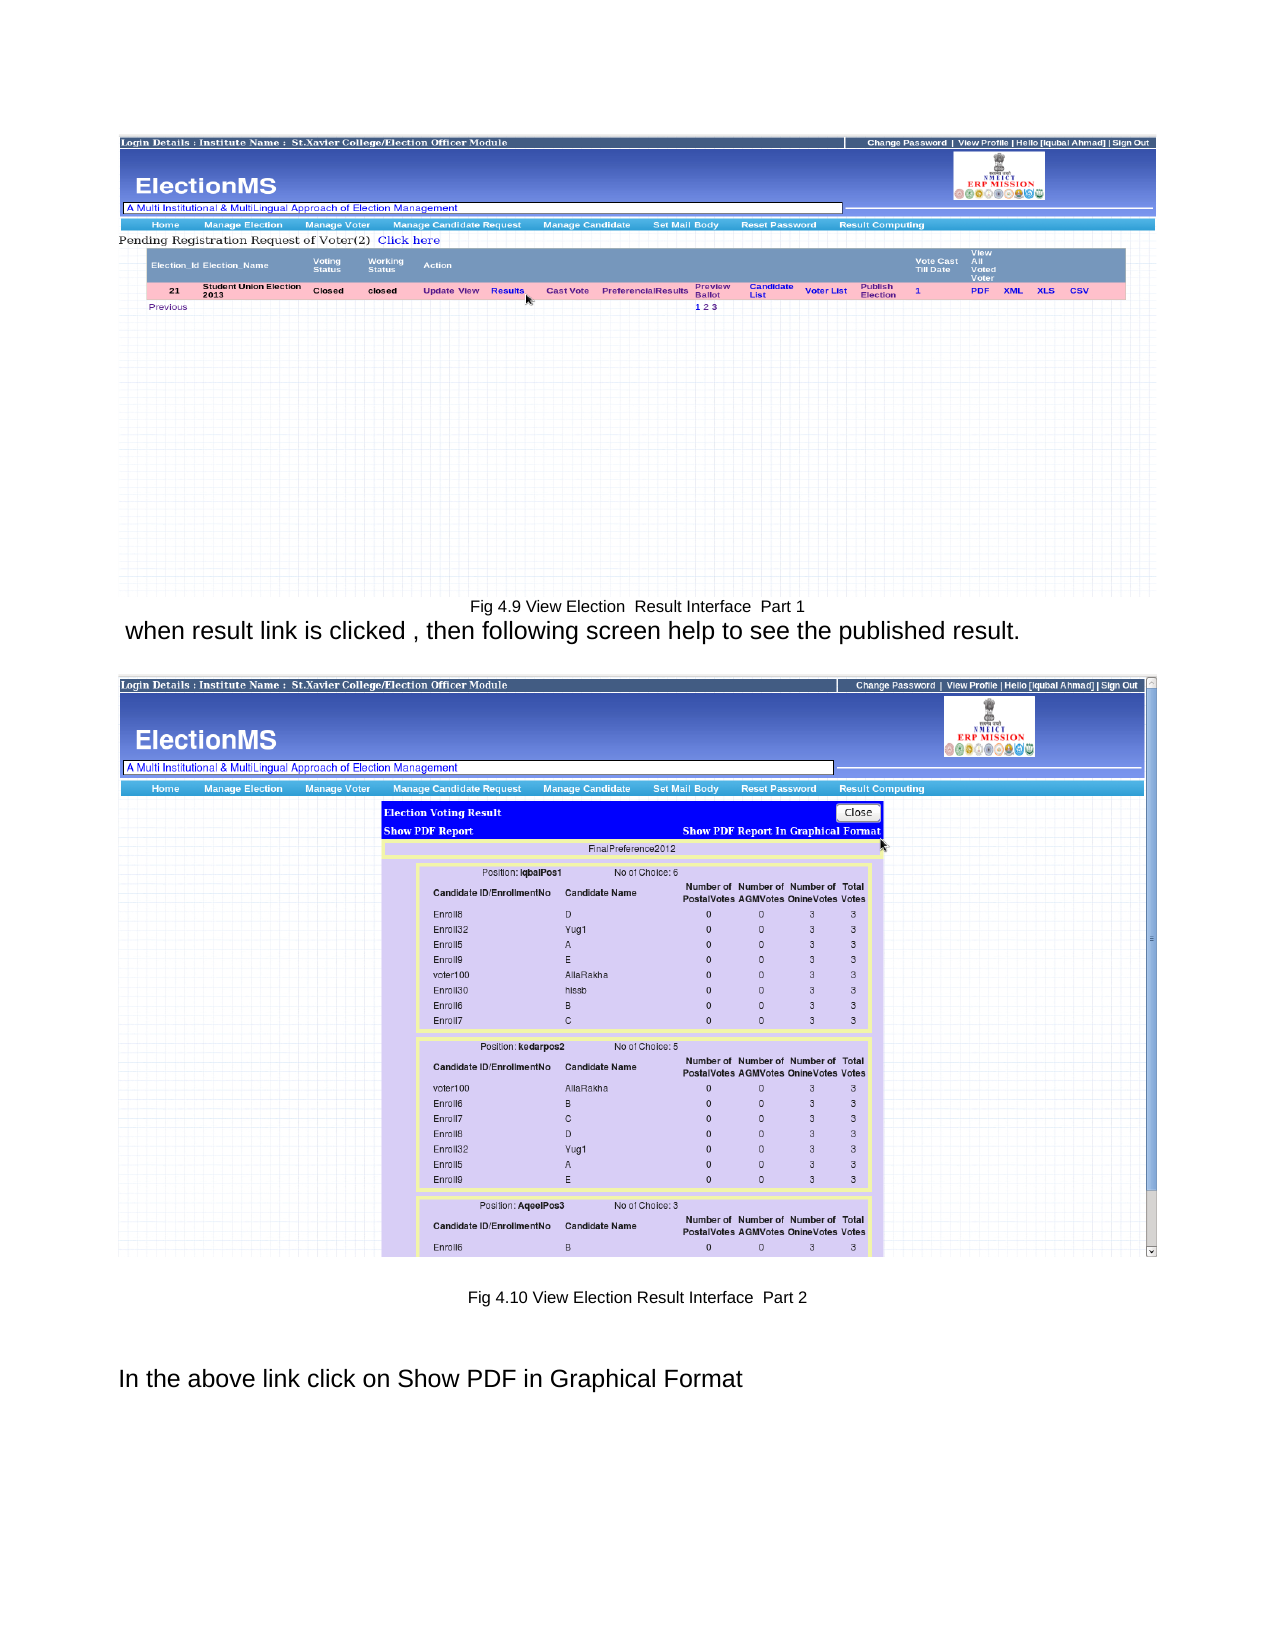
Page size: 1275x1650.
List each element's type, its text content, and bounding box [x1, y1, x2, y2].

picture [118, 673, 1157, 1257]
text [118, 118, 1157, 133]
text Fig 4.10 View Election Result Interface Part 2 [118, 1286, 1157, 1307]
picture [118, 133, 1157, 597]
text Fig 4.9 View Election Result Interface Part 1 [118, 597, 1157, 616]
text In the above link click on Show PDF in Graphical Format [118, 1364, 1157, 1393]
text when result link is clicked , then following screen help to see the published result. [118, 616, 1157, 644]
